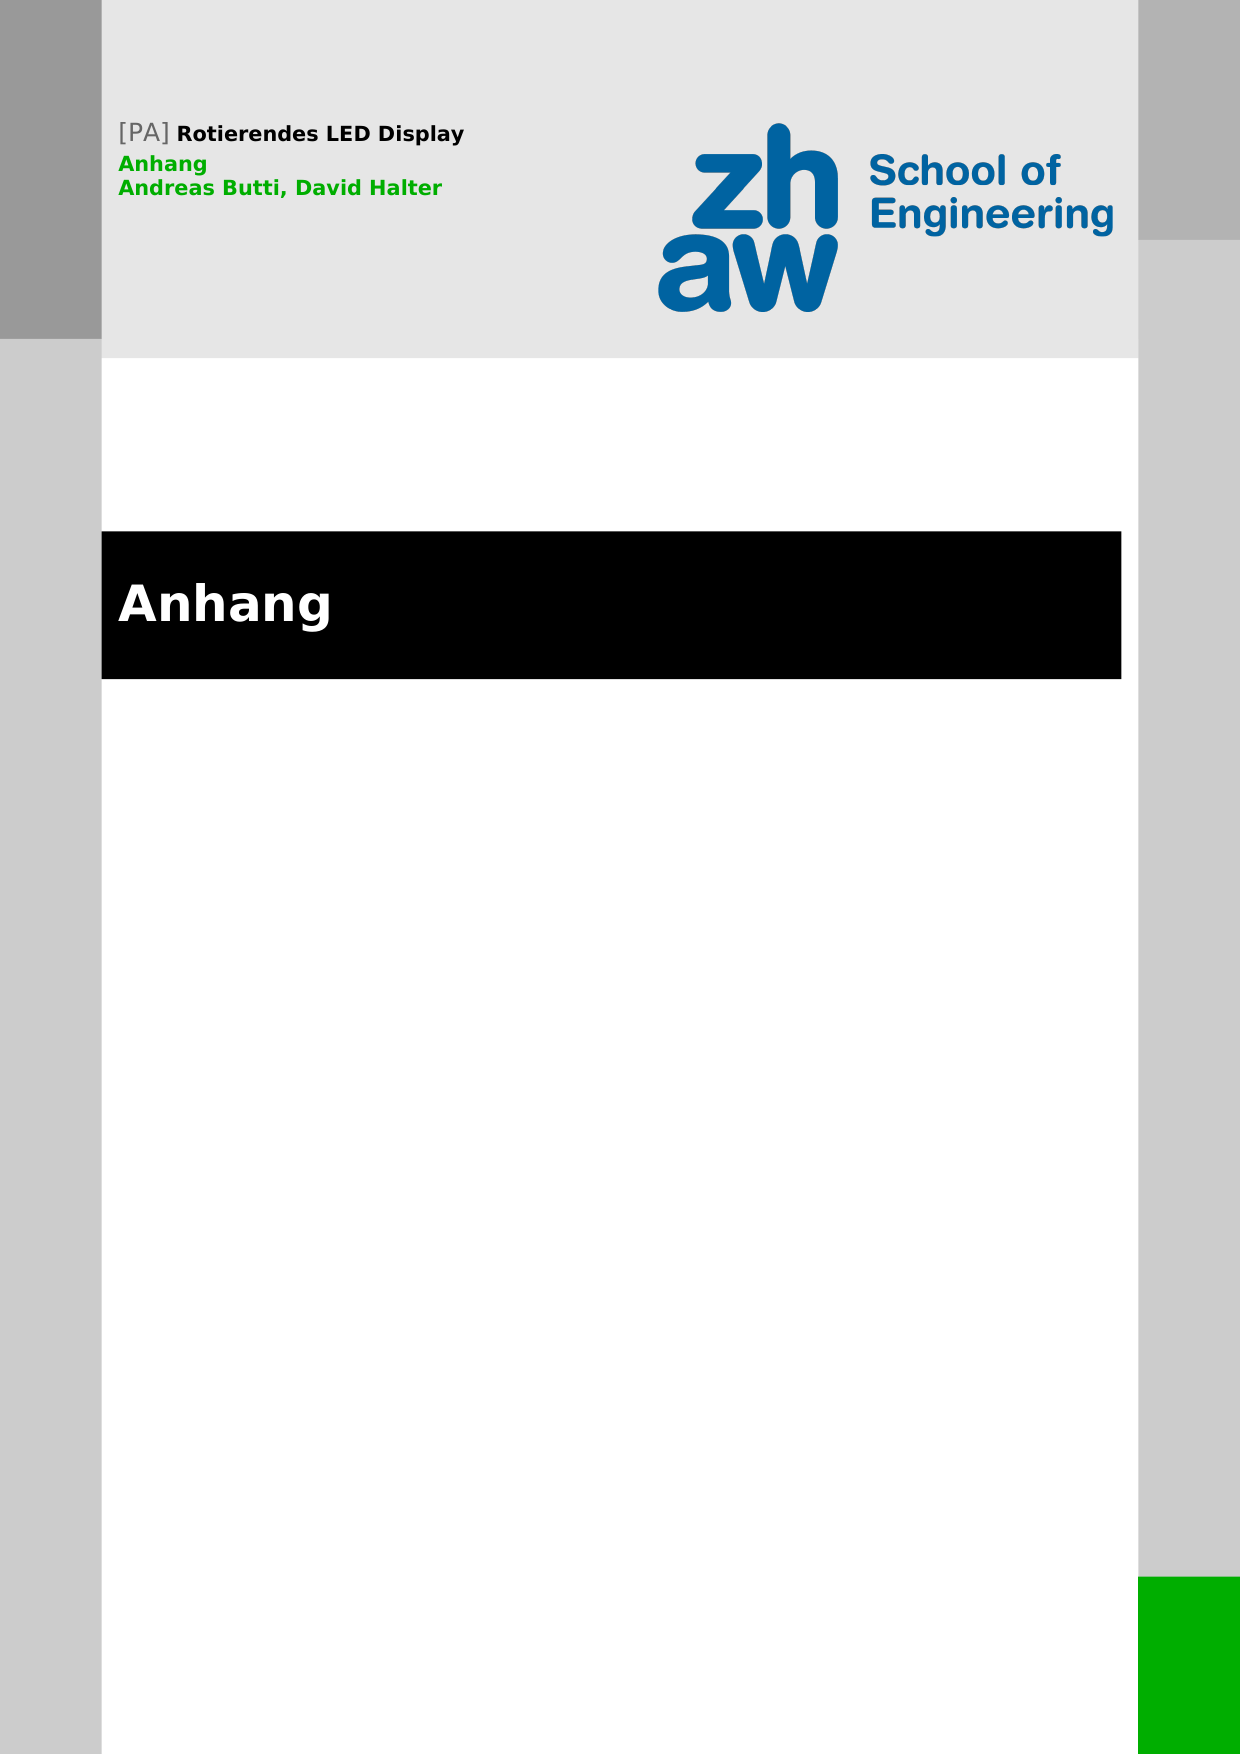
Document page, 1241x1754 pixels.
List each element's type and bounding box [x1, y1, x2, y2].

picture [658, 114, 1113, 312]
